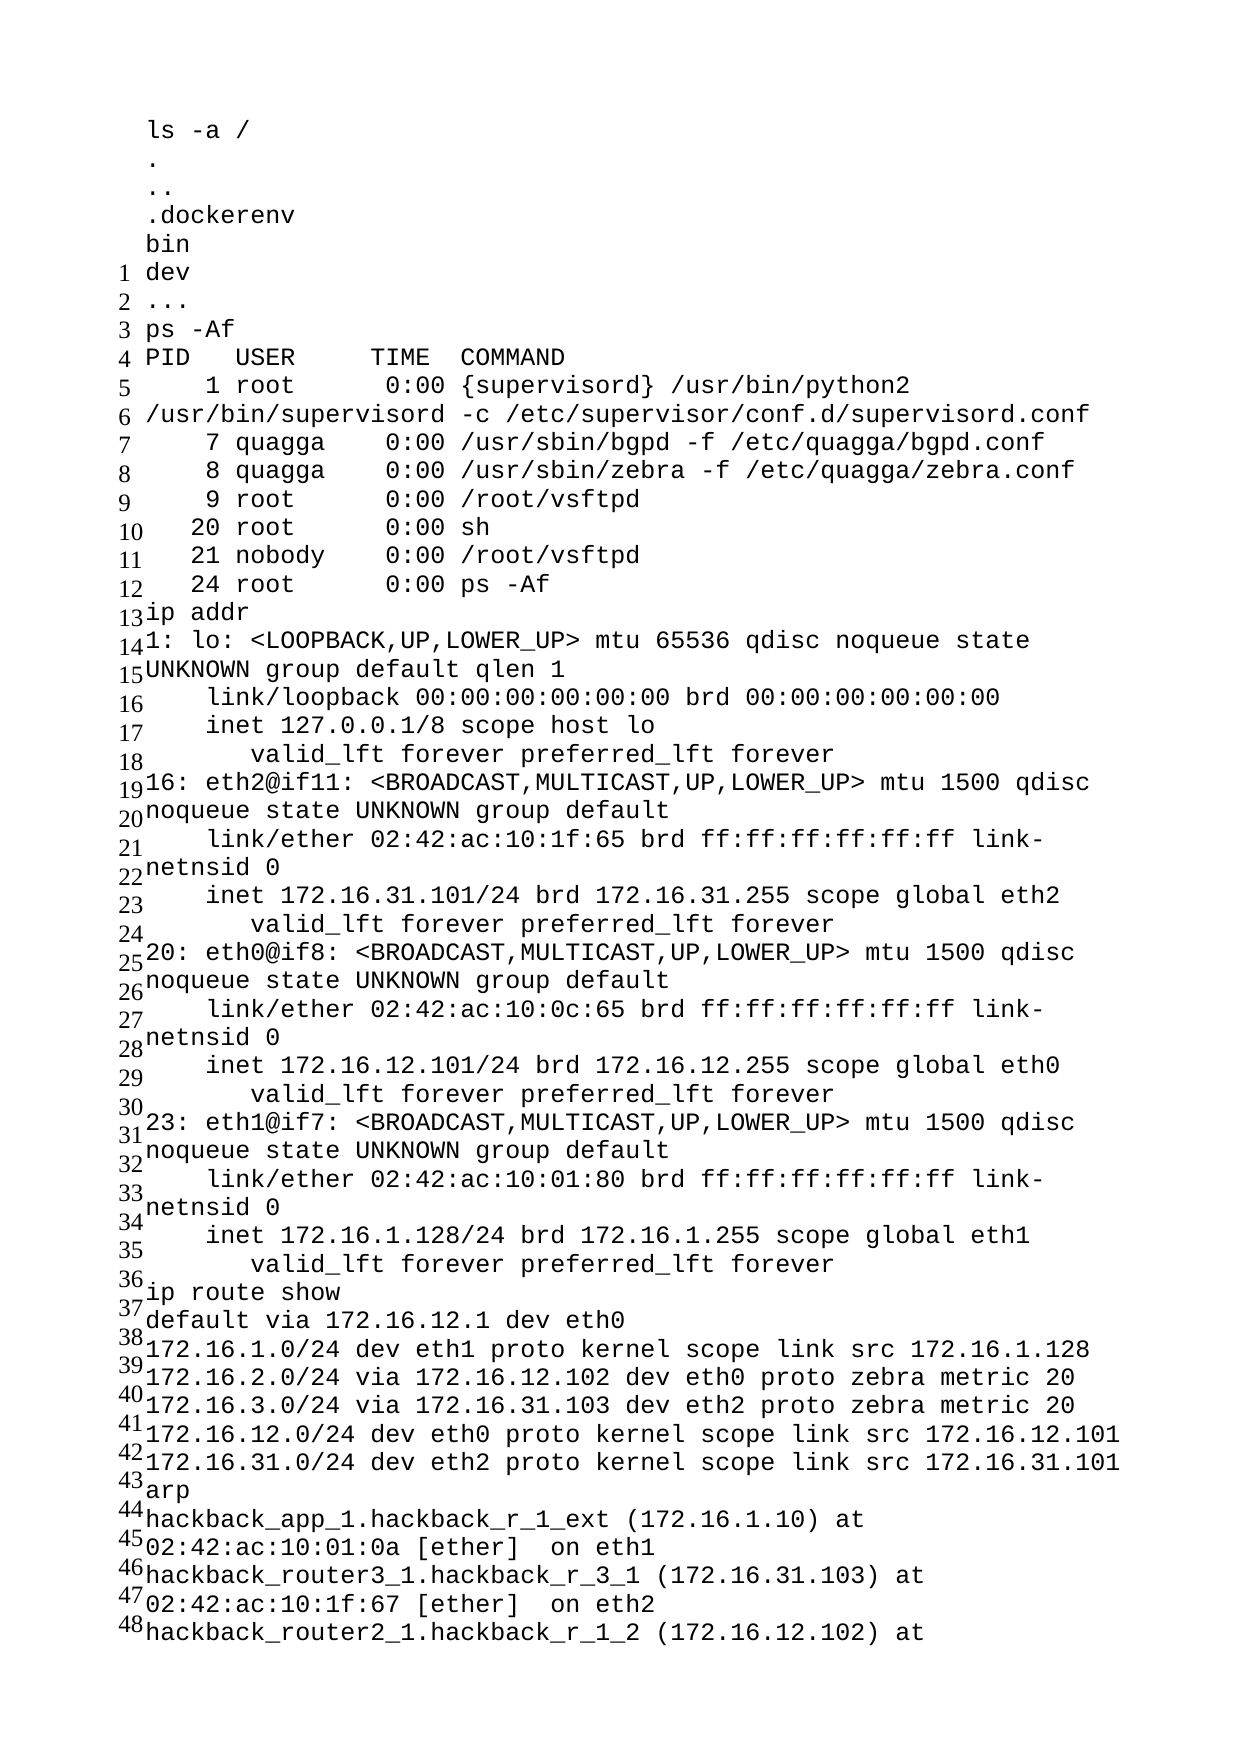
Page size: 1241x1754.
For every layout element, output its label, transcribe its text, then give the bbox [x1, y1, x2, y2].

table_header 1 2 3 4 5 6 7 8 9 10 11 12 13 14 15 16 17 18 19 20 21 22 23 24 25 26 27 28 29 30 31 32 33 34 35 36 37 38 39 40 41 42 43 44 45 46 47 48 49 50 51 52 53 54 55 56 57 58 59 60 61 62 63 64 65 66 67 68 69 70 71 72 73 74 75 76 77 78 79 80 81 82 83 84 85 86 87 88 [118, 118, 145, 1636]
table_header ls -a / . .. .dockerenv bin dev ... ps -Af PID USER TIME COMMAND 1 root 0:00 {supervisord} /usr/bin/python2 /usr/bin/supervisord -c /etc/supervisor/conf.d/supervisord.conf 7 quagga 0:00 /usr/sbin/bgpd -f /etc/quagga/bgpd.conf 8 quagga 0:00 /usr/sbin/zebra -f /etc/quagga/zebra.conf 9 root 0:00 /root/vsftpd 20 root 0:00 sh 21 nobody 0:00 /root/vsftpd 24 root 0:00 ps -Af ip addr 1: lo: <LOOPBACK,UP,LOWER_UP> mtu 65536 qdisc noqueue state UNKNOWN group default qlen 1 link/loopback 00:00:00:00:00:00 brd 00:00:00:00:00:00 inet 127.0.0.1/8 scope host lo valid_lft forever preferred_lft forever 16: eth2@if11: <BROADCAST,MULTICAST,UP,LOWER_UP> mtu 1500 qdisc noqueue state UNKNOWN group default link/ether 02:42:ac:10:1f:65 brd ff:ff:ff:ff:ff:ff link-netnsid 0 inet 172.16.31.101/24 brd 172.16.31.255 scope global eth2 valid_lft forever preferred_lft forever 20: eth0@if8: <BROADCAST,MULTICAST,UP,LOWER_UP> mtu 1500 qdisc noqueue state UNKNOWN group default link/ether 02:42:ac:10:0c:65 brd ff:ff:ff:ff:ff:ff link-netnsid 0 inet 172.16.12.101/24 brd 172.16.12.255 scope global eth0 valid_lft forever preferred_lft forever 23: eth1@if7: <BROADCAST,MULTICAST,UP,LOWER_UP> mtu 1500 qdisc noqueue state UNKNOWN group default link/ether 02:42:ac:10:01:80 brd ff:ff:ff:ff:ff:ff link-netnsid 0 inet 172.16.1.128/24 brd 172.16.1.255 scope global eth1 valid_lft forever preferred_lft forever ip route show default via 172.16.12.1 dev eth0 172.16.1.0/24 dev eth1 proto kernel scope link src 172.16.1.128 172.16.2.0/24 via 172.16.12.102 dev eth0 proto zebra metric 20 172.16.3.0/24 via 172.16.31.103 dev eth2 proto zebra metric 20 172.16.12.0/24 dev eth0 proto kernel scope link src 172.16.12.101 172.16.31.0/24 dev eth2 proto kernel scope link src 172.16.31.101 arp hackback_app_1.hackback_r_1_ext (172.16.1.10) at 02:42:ac:10:01:0a [ether] on eth1 hackback_router3_1.hackback_r_3_1 (172.16.31.103) at 02:42:ac:10:1f:67 [ether] on eth2 hackback_router2_1.hackback_r_1_2 (172.16.12.102) at 02:42:ac:10:0c:66 [ether] on eth0 cat /etc/quagga/zebra.conf ! ! Zebra configuration saved from vty ! 2016/08/01 05:20:14 ! hostname zebra password 26bd28826304933ac072ff1ed5918f36 ! debug zebra events debug zebra packet debug zebra kernel debug zebra rib debug zebra fpm cat /etc/quagga/bgpd.conf ! hostname router1 password a0ceca89b47161dd49e4f6b1073fc579 log stdout ! debug bgp updates ! router bgp 60001 bgp log-neighbor-changes bgp router-id 1.1.1.1 network 172.16.1.0/24 neighbor 172.16.12.102 remote-as 60002 neighbor 172.16.12.102 weight 100 neighbor 172.16.12.102 soft-reconfiguration inbound neighbor 172.16.12.102 prefix-list LocalNet in neighbor 172.16.31.103 remote-as 60003 neighbor 172.16.31.103 weight 100 neighbor 172.16.31.103 soft-reconfiguration inbound neighbor 172.16.31.103 prefix-list LocalNet in ! # Deny any changes to routing to the local network ip prefix-list LocalNet seq 5 deny 172.16.1.0/24 le 32 ip prefix-list LocalNet seq 10 permit 0.0.0.0/0 le 32 ! line vty ! end # [145, 118, 1122, 1636]
